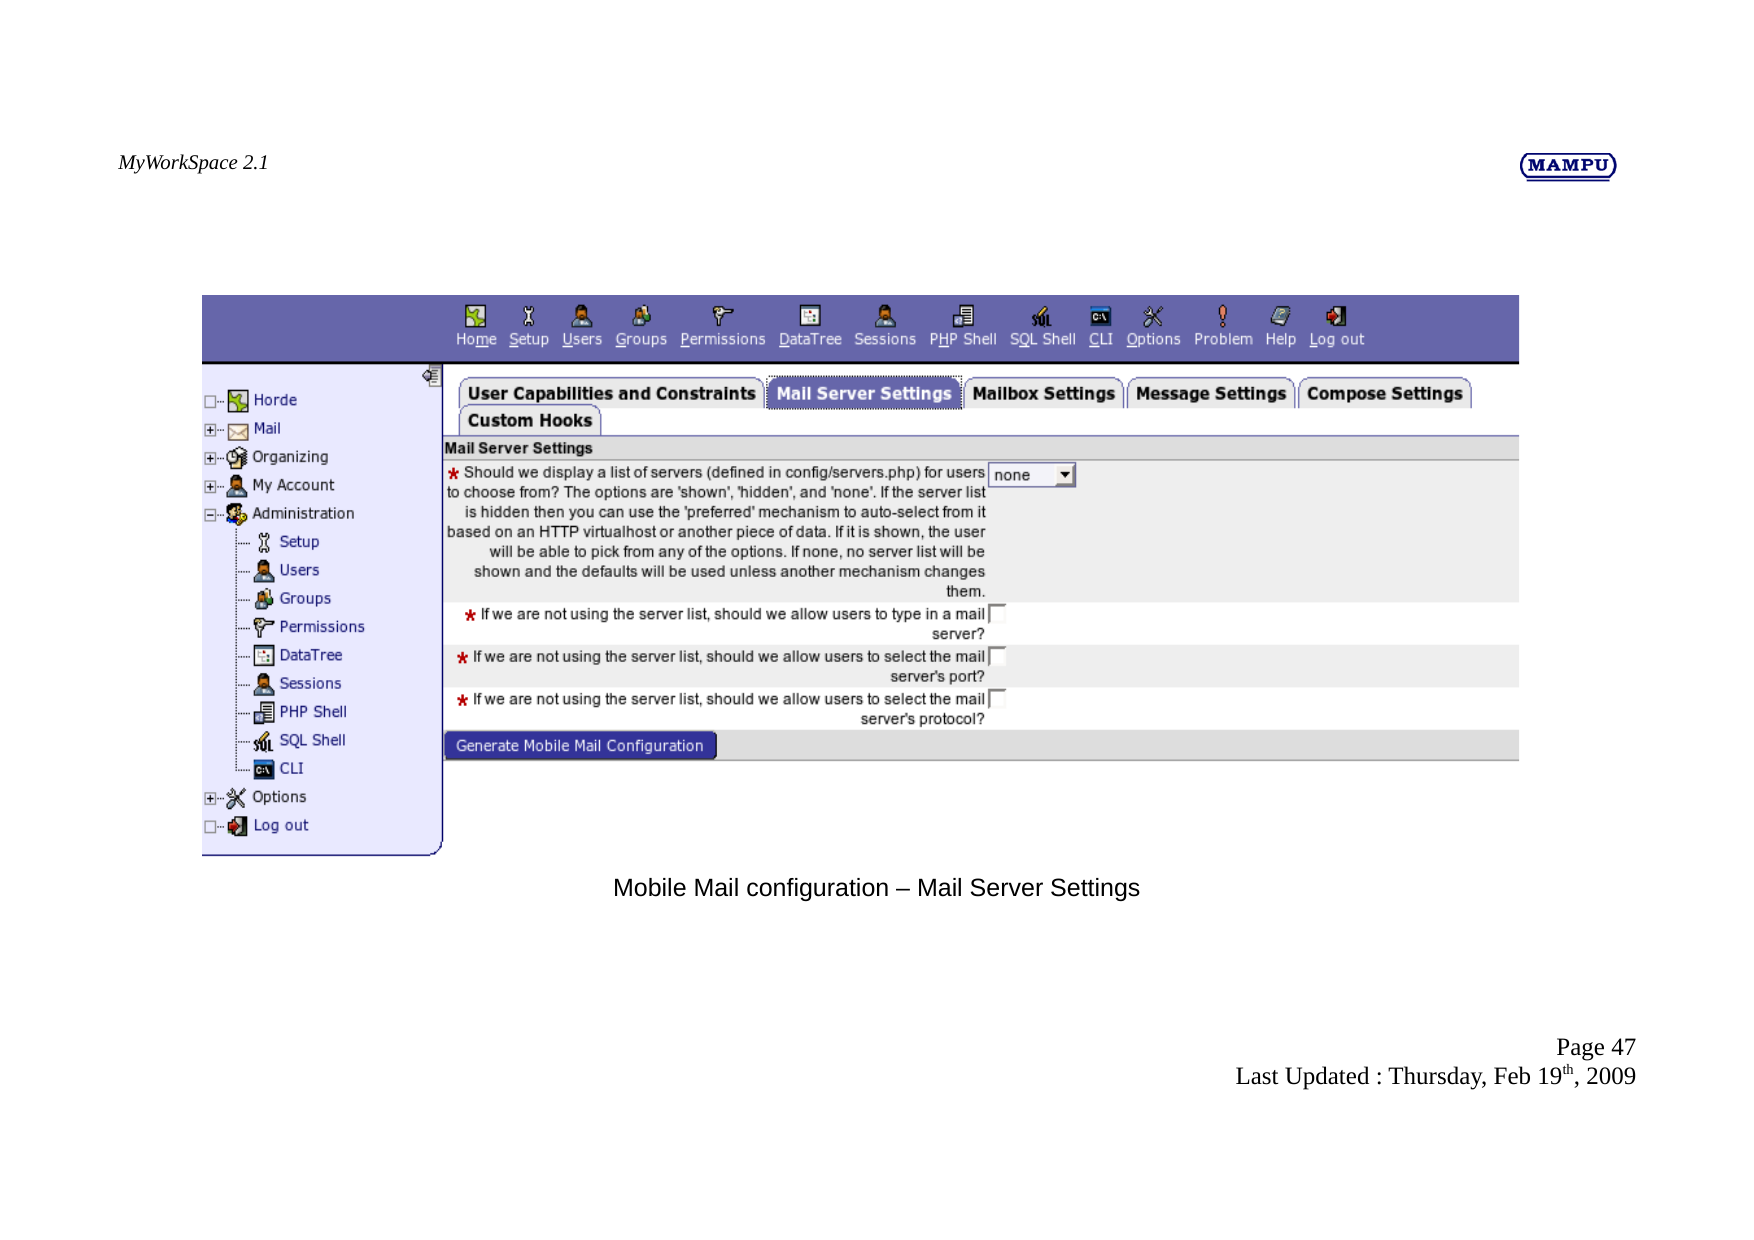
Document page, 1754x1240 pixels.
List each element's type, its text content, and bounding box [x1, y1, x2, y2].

picture [202, 295, 1520, 859]
picture [1517, 150, 1622, 183]
text Mobile Mail configuration – Mail Server Settings [118, 295, 1636, 902]
